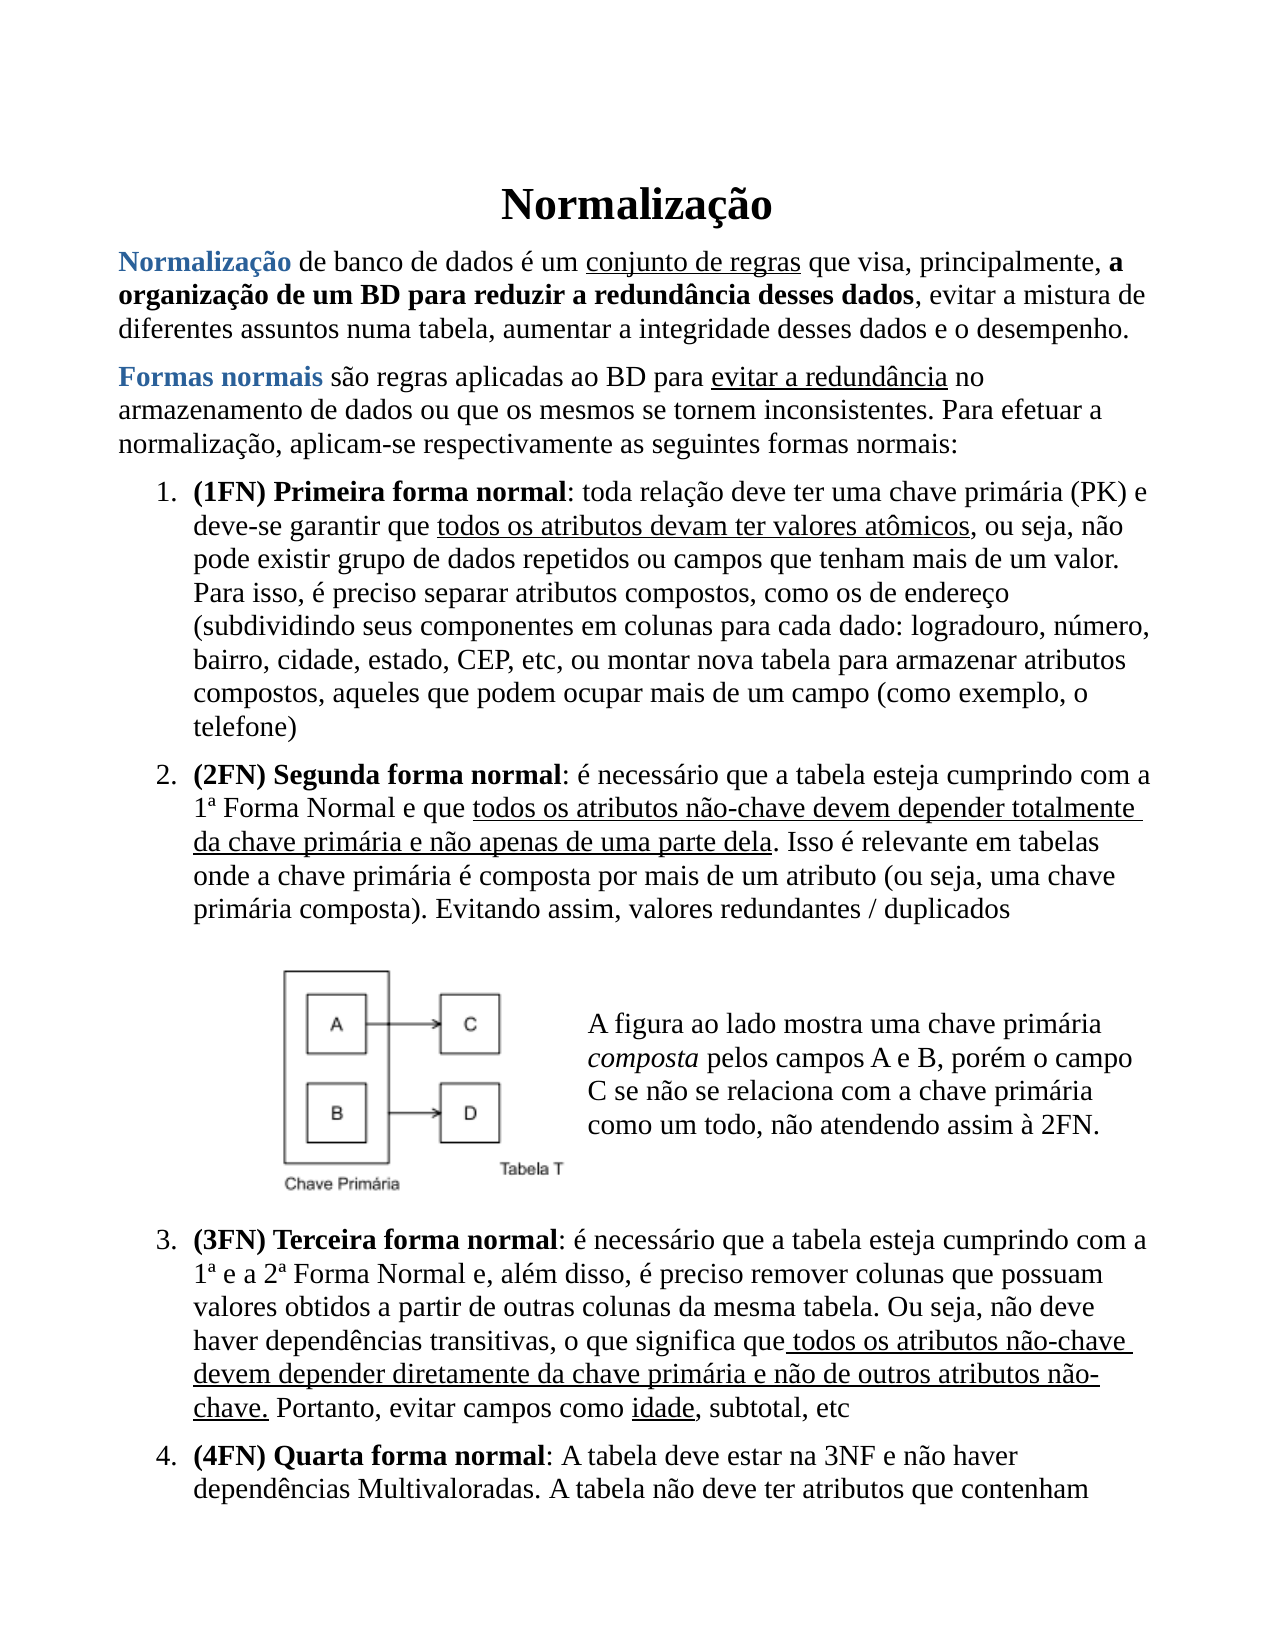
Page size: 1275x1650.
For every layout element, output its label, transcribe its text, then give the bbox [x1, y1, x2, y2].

list (4FN) Quarta forma normal: A tabela deve estar na 3NF e não haver dependências Multivaloradas. A tabela não deve ter atributos que contenham [156, 1438, 1157, 1505]
list (3FN) Terceira forma normal: é necessário que a tabela esteja cumprindo com a 1ª e a 2ª Forma Normal e, além disso, é preciso remover colunas que possuam valores obtidos a partir de outras colunas da mesma tabela. Ou seja, não deve haver dependências transitivas, o que significa que todos os atributos não-chave devem depender diretamente da chave primária e não de outros atributos não-chave. Portanto, evitar campos como idade, subtotal, etc [156, 1222, 1157, 1423]
list (1FN) Primeira forma normal: toda relação deve ter uma chave primária (PK) e deve-se garantir que todos os atributos devam ter valores atômicos, ou seja, não pode existir grupo de dados repetidos ou campos que tenham mais de um valor. Para isso, é preciso separar atributos compostos, como os de endereço (subdividindo seus componentes em colunas para cada dado: logradouro, número, bairro, cidade, estado, CEP, etc, ou montar nova tabela para armazenar atributos compostos, aqueles que podem ocupar mais de um campo (como exemplo, o telefone) [156, 474, 1157, 742]
list (2FN) Segunda forma normal: é necessário que a tabela esteja cumprindo com a 1ª Forma Normal e que todos os atributos não-chave devem depender totalmente da chave primária e não apenas de uma parte dela. Isso é relevante em tabelas onde a chave primária é composta por mais de um atributo (ou seja, uma chave primária composta). Evitando assim, valores redundantes / duplicados [156, 757, 1157, 925]
picture [257, 953, 588, 1208]
text Normalização [118, 176, 1157, 229]
text Formas normais são regras aplicadas ao BD para evitar a redundância no armazenamento de dados ou que os mesmos se tornem inconsistentes. Para efetuar a normalização, aplicam-se respectivamente as seguintes formas normais: [118, 359, 1157, 459]
text Normalização de banco de dados é um conjunto de regras que visa, principalmente, a organização de um BD para reduzir a redundância desses dados, evitar a mistura de diferentes assuntos numa tabela, aumentar a integridade desses dados e o desempenho. [118, 244, 1157, 344]
text A figura ao lado mostra uma chave primária composta pelos campos A e B, porém o campo C se não se relaciona com a chave primária como um todo, não atendendo assim à 2FN. [118, 939, 1157, 1208]
